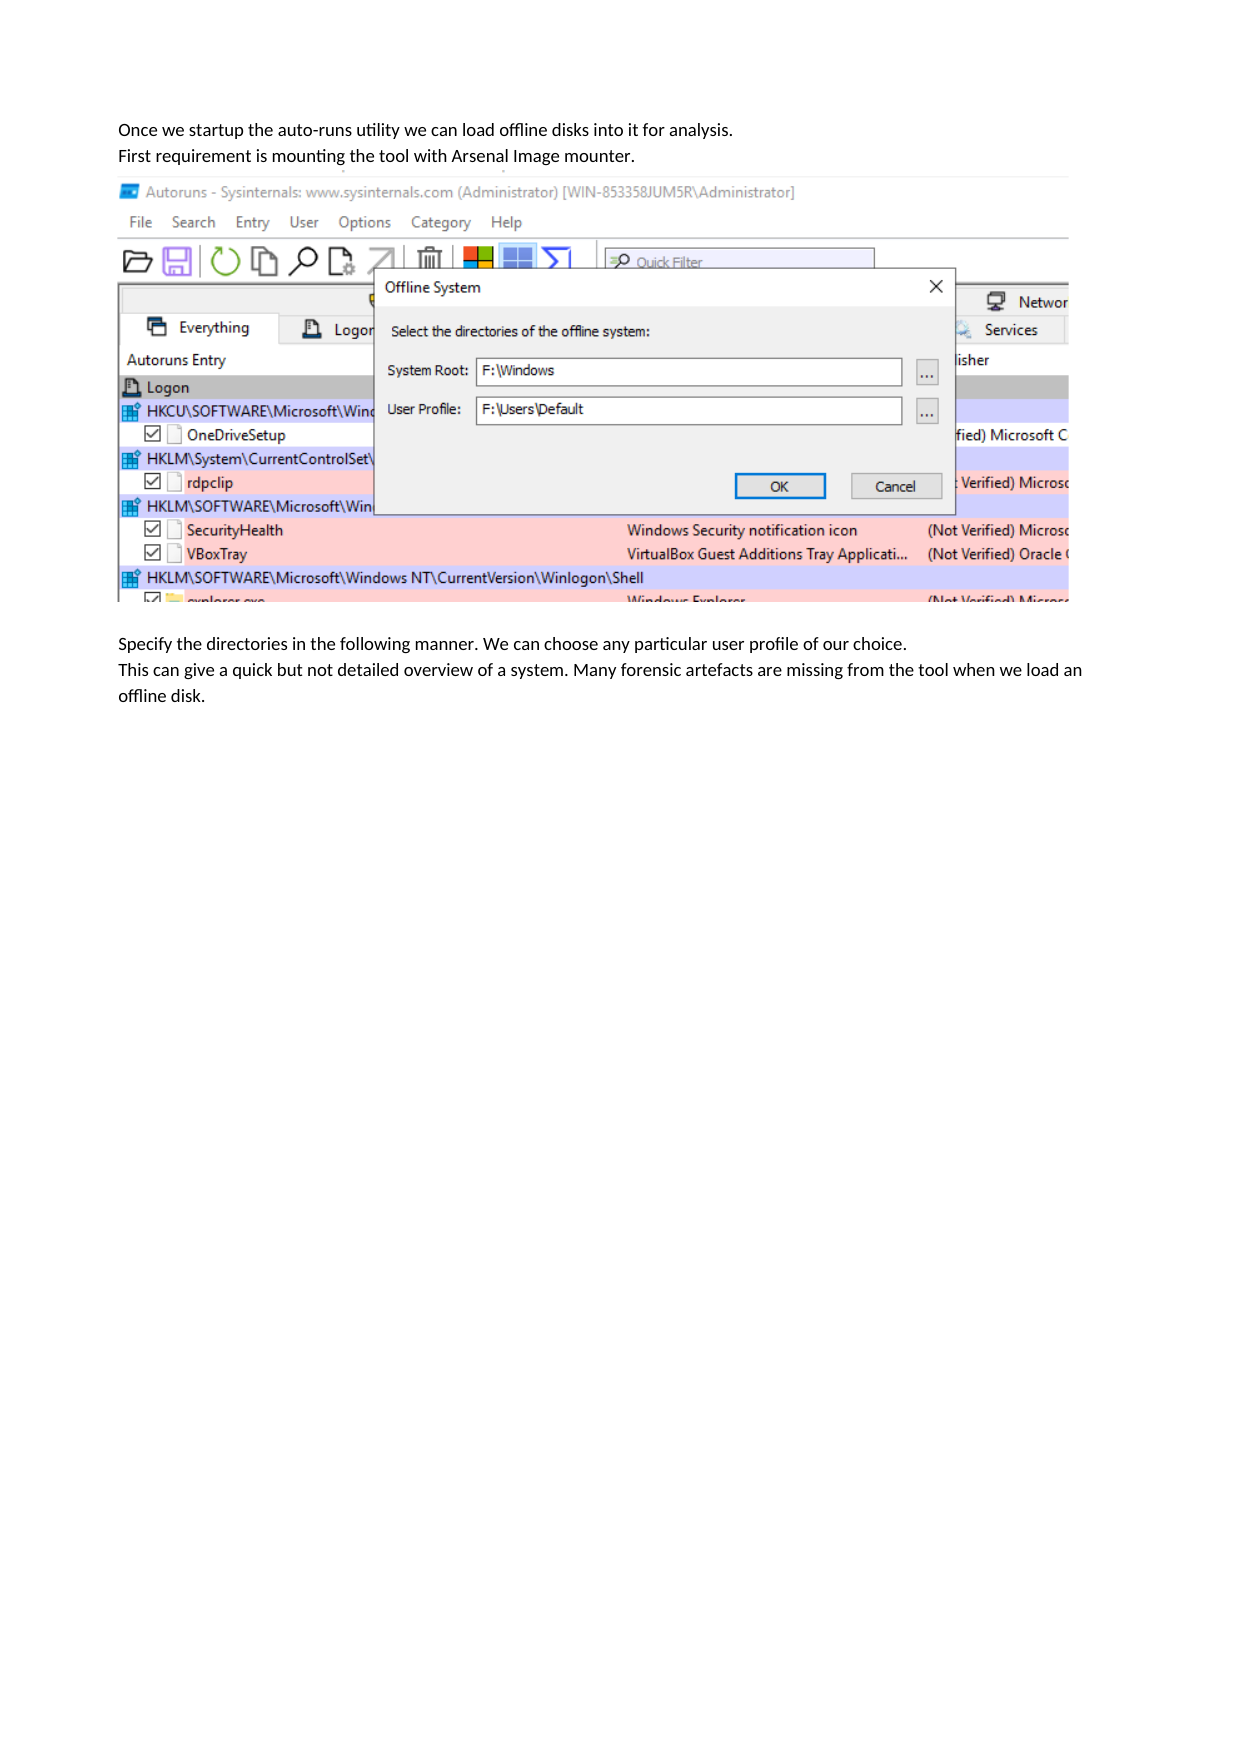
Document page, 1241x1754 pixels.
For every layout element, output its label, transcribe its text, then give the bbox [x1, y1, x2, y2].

text Once we startup the auto-runs utility we can load offline disks into it for analysis. [118, 118, 1122, 141]
text First requirement is mounting the tool with Arsenal Image mounter. [118, 144, 1122, 167]
text This can give a quick but not detailed overview of a system. Many forensic artefacts are missing from the tool when we load an offline disk. [118, 658, 1122, 707]
text Specify the directories in the following manner. We can choose any particular user profile of our choice. [118, 632, 1122, 655]
picture [117, 170, 1069, 602]
